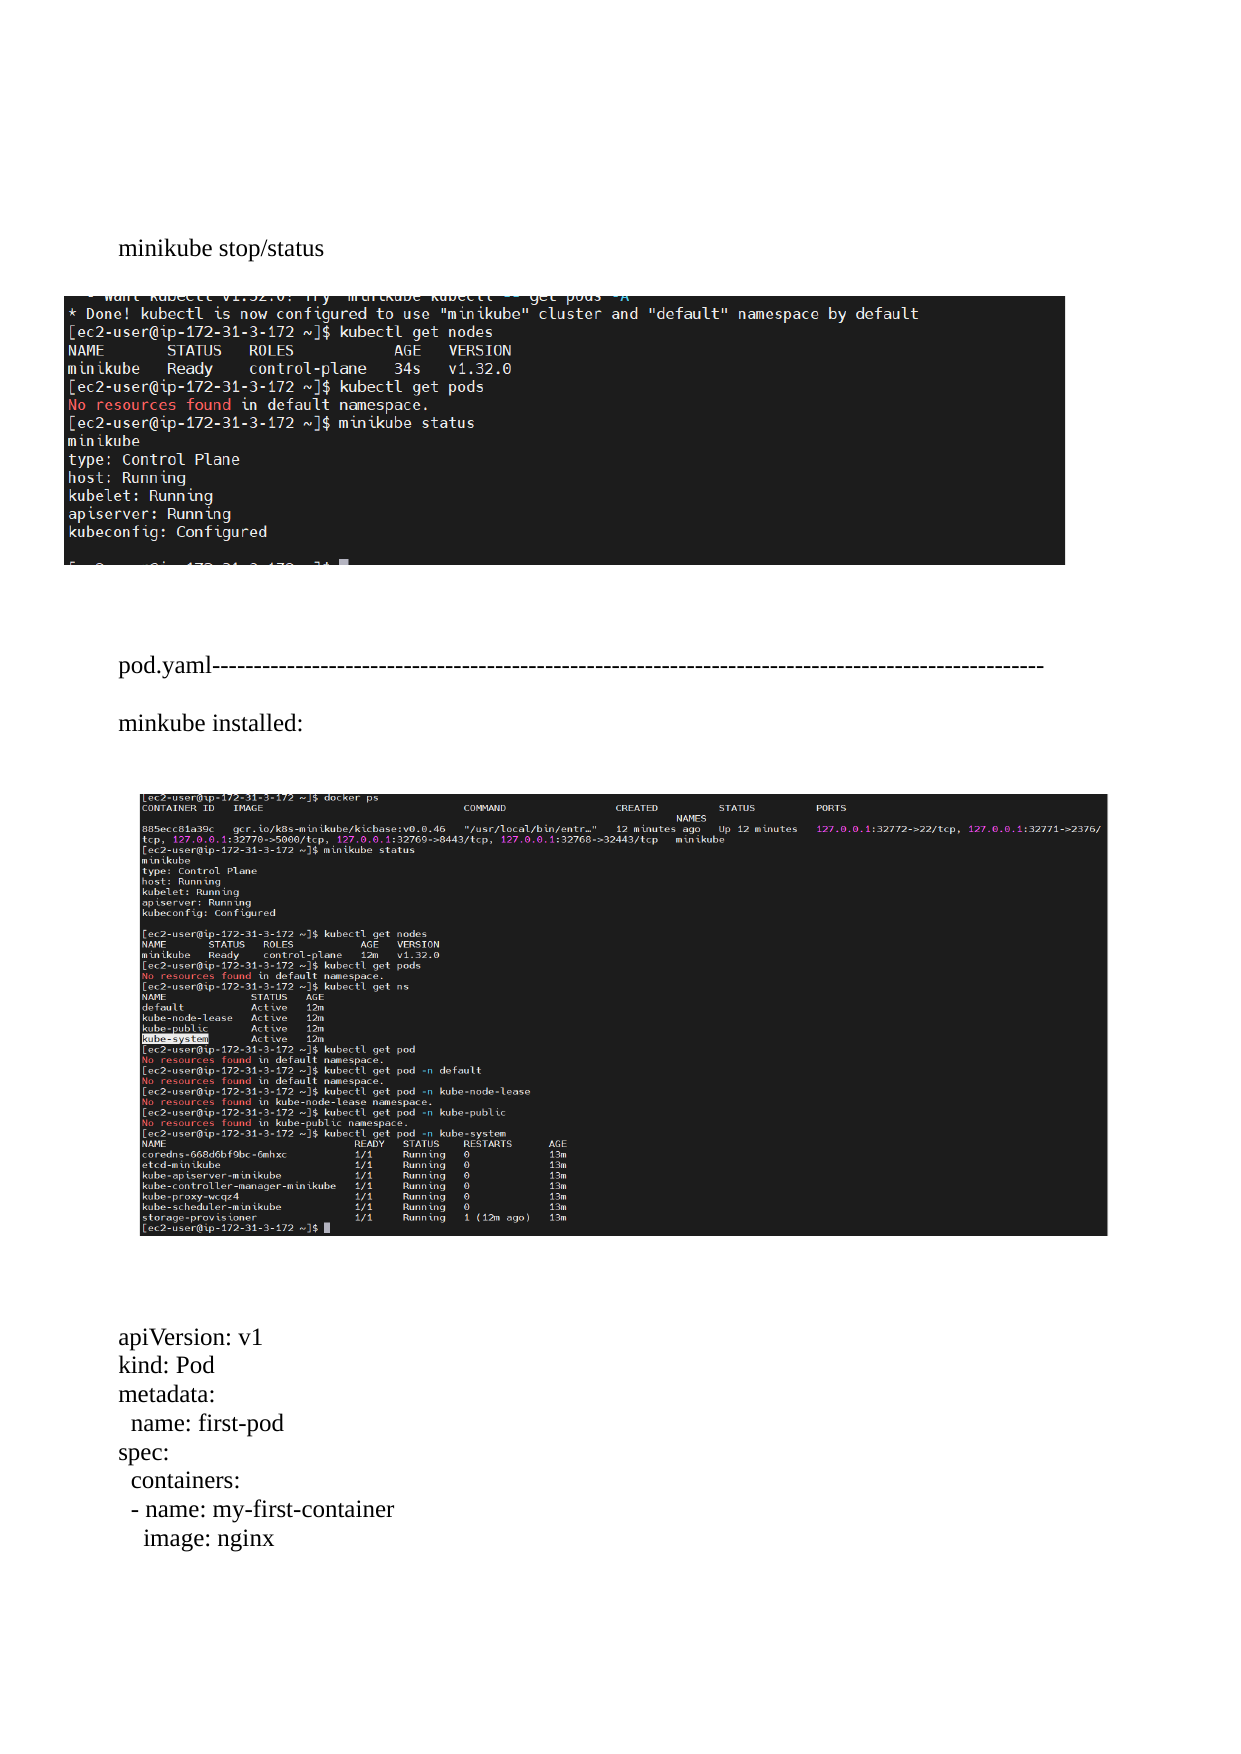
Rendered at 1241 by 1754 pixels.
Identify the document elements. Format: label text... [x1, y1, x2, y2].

text name: first-pod [118, 1408, 1122, 1437]
picture [139, 794, 1109, 1236]
text containers: [118, 1465, 1122, 1494]
text image: nginx [118, 1523, 1122, 1552]
text [118, 118, 1122, 204]
text pod.yaml---------------------------------------------------------------------------------------------------- [118, 651, 1122, 679]
text apiVersion: v1 [118, 1264, 1122, 1350]
text minkube installed: [118, 708, 1122, 766]
text kind: Pod [118, 1350, 1122, 1379]
text - name: my-first-container [118, 1494, 1122, 1523]
text metadata: [118, 1379, 1122, 1408]
picture [61, 296, 1066, 565]
text minikube stop/status [118, 233, 1122, 262]
text spec: [118, 1437, 1122, 1465]
